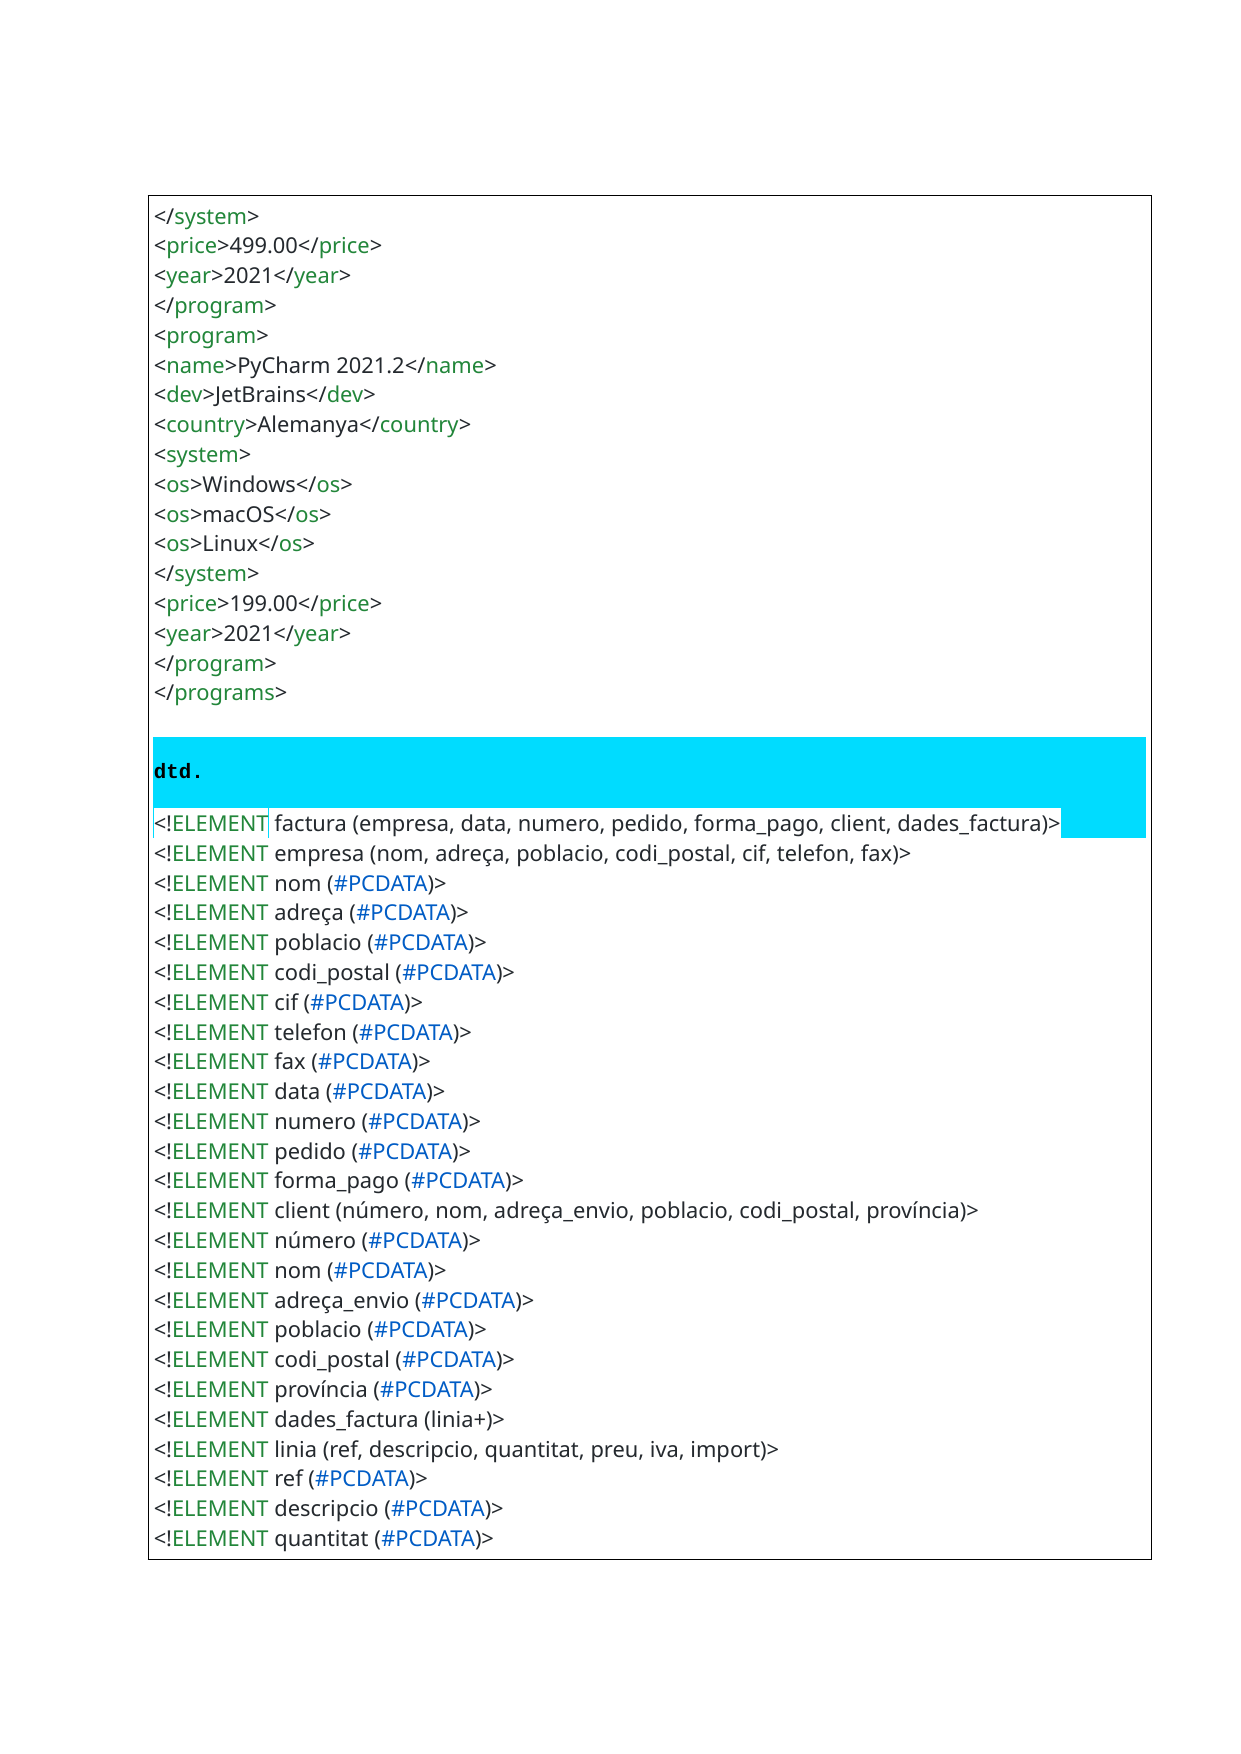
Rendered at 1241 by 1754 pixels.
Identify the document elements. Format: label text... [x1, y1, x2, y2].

table_header </system> <price>499.00</price> <year>2021</year> </program> <program> <name>PyCharm 2021.2</name> <dev>JetBrains</dev> <country>Alemanya</country> <system> <os>Windows</os> <os>macOS</os> <os>Linux</os> </system> <price>199.00</price> <year>2021</year> </program> </programs> dtd. <!ELEMENT factura (empresa, data, numero, pedido, forma_pago, client, dades_factura)> <!ELEMENT empresa (nom, adreça, poblacio, codi_postal, cif, telefon, fax)> <!ELEMENT nom (#PCDATA)> <!ELEMENT adreça (#PCDATA)> <!ELEMENT poblacio (#PCDATA)> <!ELEMENT codi_postal (#PCDATA)> <!ELEMENT cif (#PCDATA)> <!ELEMENT telefon (#PCDATA)> <!ELEMENT fax (#PCDATA)> <!ELEMENT data (#PCDATA)> <!ELEMENT numero (#PCDATA)> <!ELEMENT pedido (#PCDATA)> <!ELEMENT forma_pago (#PCDATA)> <!ELEMENT client (número, nom, adreça_envio, poblacio, codi_postal, província)> <!ELEMENT número (#PCDATA)> <!ELEMENT nom (#PCDATA)> <!ELEMENT adreça_envio (#PCDATA)> <!ELEMENT poblacio (#PCDATA)> <!ELEMENT codi_postal (#PCDATA)> <!ELEMENT província (#PCDATA)> <!ELEMENT dades_factura (linia+)> <!ELEMENT linia (ref, descripcio, quantitat, preu, iva, import)> <!ELEMENT ref (#PCDATA)> <!ELEMENT descripcio (#PCDATA)> <!ELEMENT quantitat (#PCDATA)> [149, 196, 1151, 1558]
